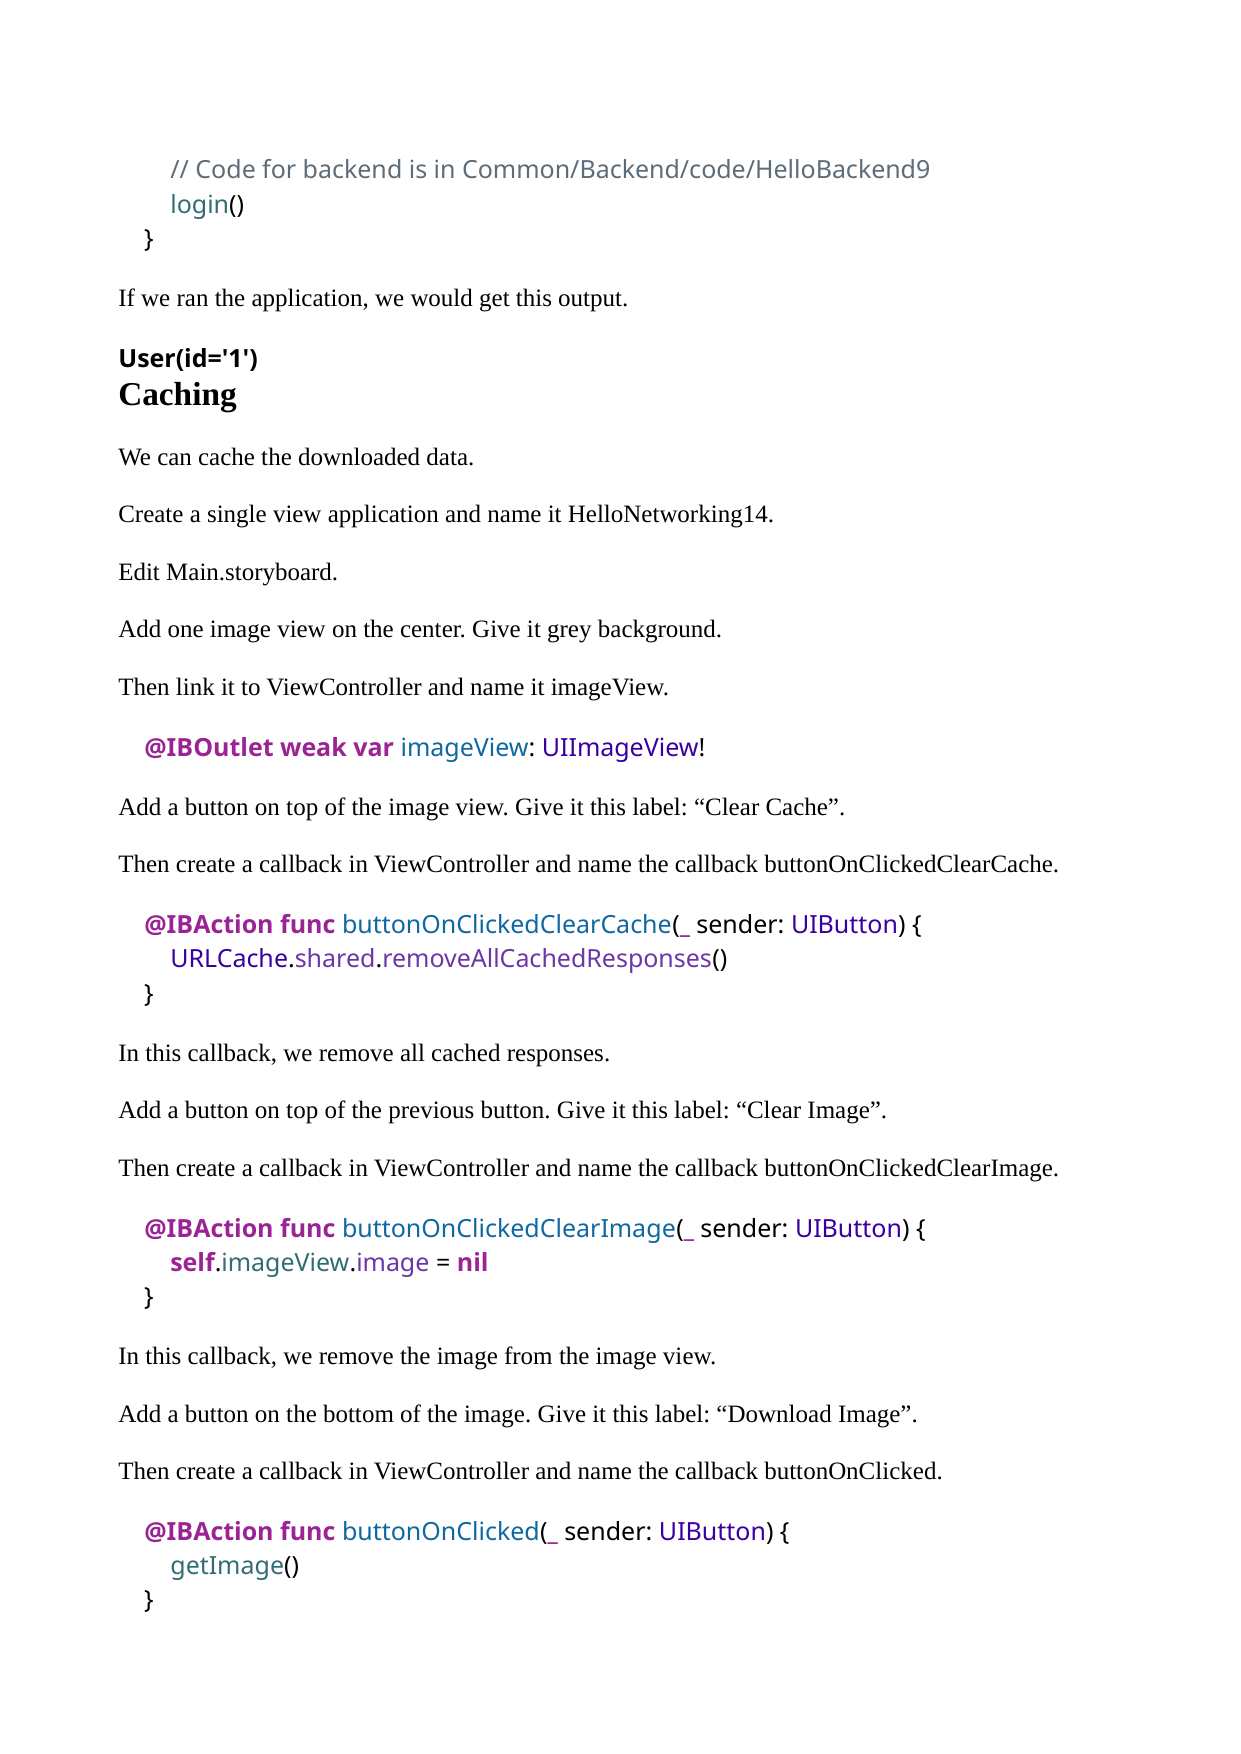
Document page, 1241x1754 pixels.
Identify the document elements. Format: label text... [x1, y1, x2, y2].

text Add one image view on the center. Give it grey background. [118, 614, 1122, 643]
text } [118, 1582, 1122, 1616]
text Create a single view application and name it HelloNetworking14. [118, 499, 1122, 528]
text self.imageView.image = nil [118, 1244, 1122, 1279]
text Add a button on top of the image view. Give it this label: “Clear Cache”. [118, 792, 1122, 821]
text Caching [118, 375, 1122, 413]
text } [118, 975, 1122, 1009]
text Add a button on the bottom of the image. Give it this label: “Download Image”. [118, 1399, 1122, 1428]
text User(id='1') [118, 341, 1122, 375]
text We can cache the downloaded data. [118, 442, 1122, 471]
text } [118, 1279, 1122, 1313]
text login() [118, 186, 1122, 220]
text @IBAction func buttonOnClickedClearImage(_ sender: UIButton) { [118, 1211, 1122, 1244]
text If we ran the application, we would get this output. [118, 283, 1122, 312]
text Edit Main.storyboard. [118, 557, 1122, 586]
text @IBAction func buttonOnClickedClearCache(_ sender: UIButton) { [118, 907, 1122, 941]
text Then create a callback in ViewController and name the callback buttonOnClickedClearImage. [118, 1153, 1122, 1182]
text Add a button on top of the previous button. Give it this label: “Clear Image”. [118, 1096, 1122, 1124]
text getImage() [118, 1548, 1122, 1582]
text URLCache.shared.removeAllCachedResponses() [118, 941, 1122, 975]
text Then create a callback in ViewController and name the callback buttonOnClicked. [118, 1456, 1122, 1485]
text @IBAction func buttonOnClicked(_ sender: UIButton) { [118, 1514, 1122, 1548]
text @IBOutlet weak var imageView: UIImageView! [118, 729, 1122, 763]
text In this callback, we remove all cached responses. [118, 1038, 1122, 1067]
text In this callback, we remove the image from the image view. [118, 1341, 1122, 1370]
text } [118, 220, 1122, 254]
text Then link it to ViewController and name it imageView. [118, 672, 1122, 701]
text // Code for backend is in Common/Backend/code/HelloBackend9 [118, 152, 1122, 186]
text Then create a callback in ViewController and name the callback buttonOnClickedClearCache. [118, 849, 1122, 878]
